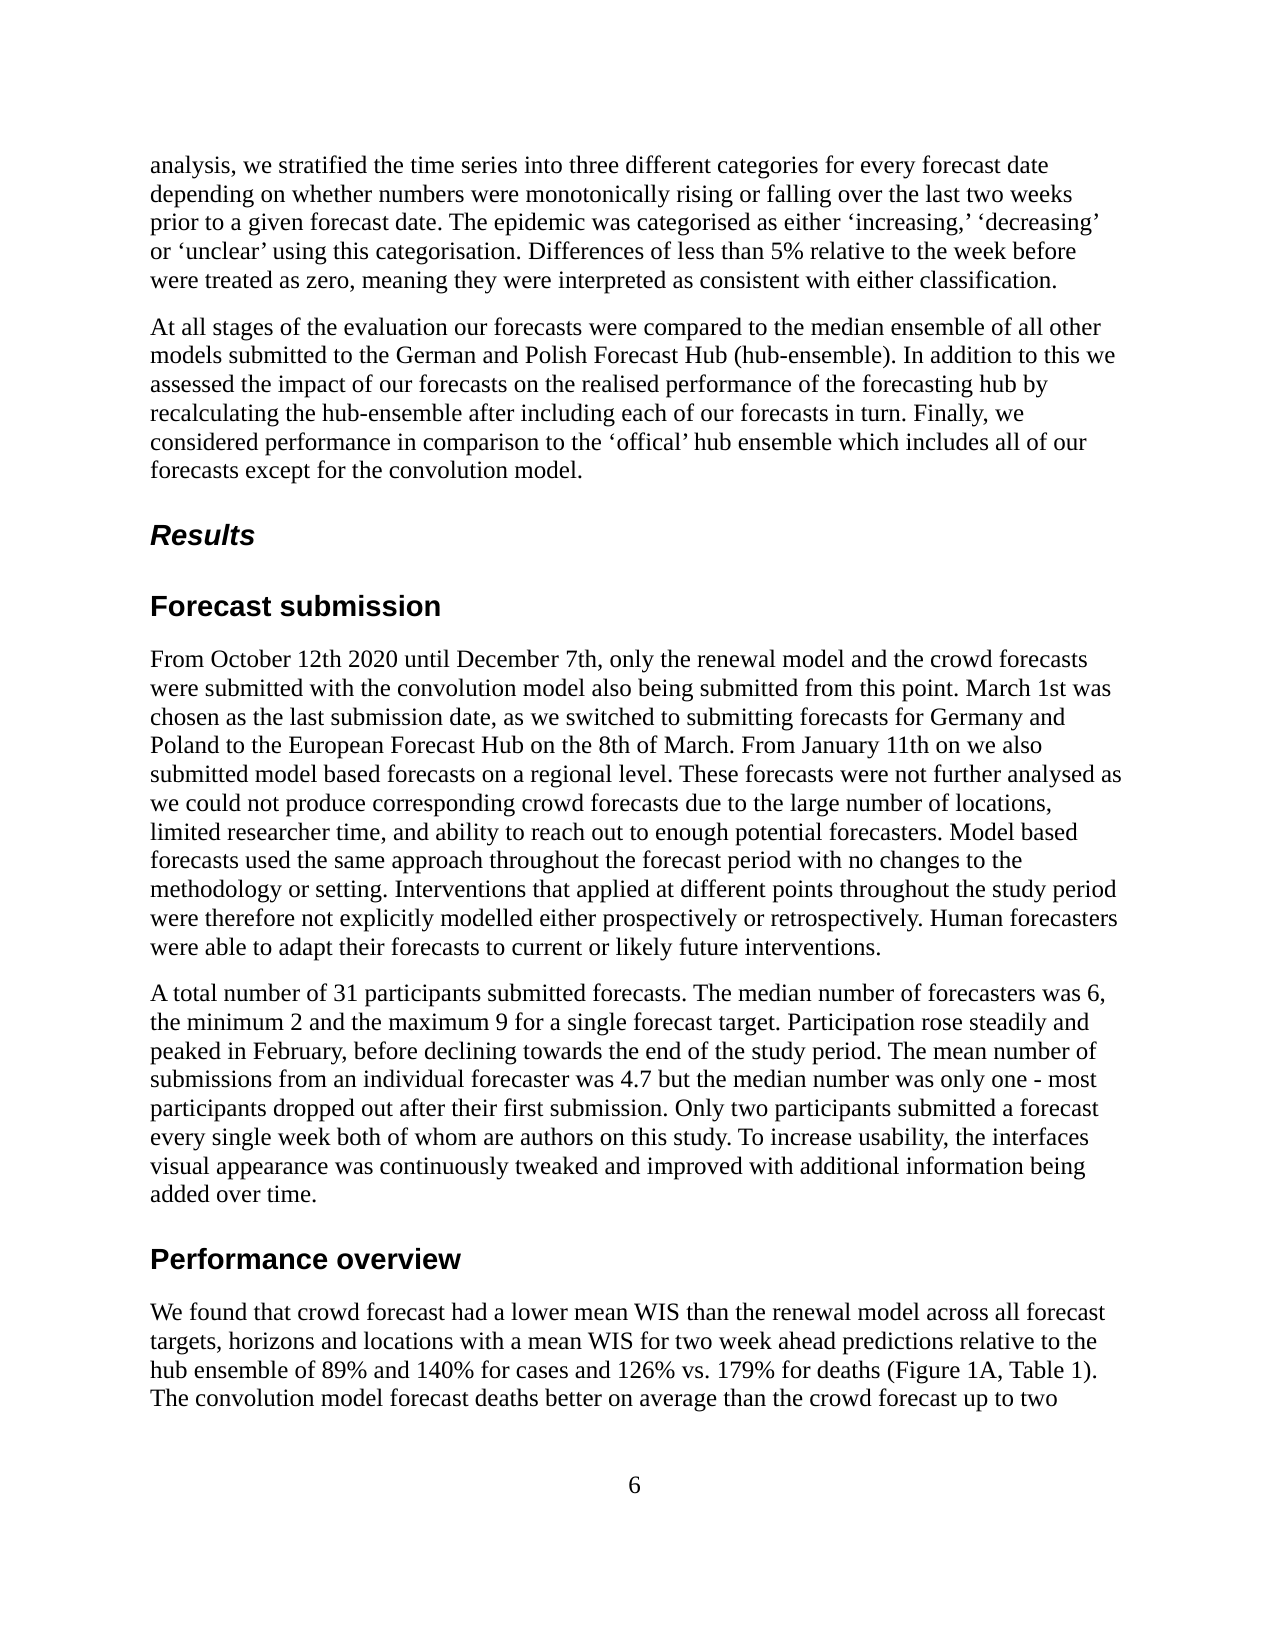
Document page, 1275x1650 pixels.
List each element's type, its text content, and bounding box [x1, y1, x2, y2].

subtitle Forecast submission [150, 589, 1125, 623]
text We found that crowd forecast had a lower mean WIS than the renewal model across all forecast targets, horizons and locations with a mean WIS for two week ahead predictions relative to the hub ensemble of 89% and 140% for cases and 126% vs. 179% for deaths (Figure 1A, Table 1). The convolution model forecast deaths better on average than the crowd forecast up to two [150, 1297, 1125, 1412]
text From October 12th 2020 until December 7th, only the renewal model and the crowd forecasts were submitted with the convolution model also being submitted from this point. March 1st was chosen as the last submission date, as we switched to submitting forecasts for Germany and Poland to the European Forecast Hub on the 8th of March. From January 11th on we also submitted model based forecasts on a regional level. These forecasts were not further analysed as we could not produce corresponding crowd forecasts due to the large number of locations, limited researcher time, and ability to reach out to enough potential forecasters. Model based forecasts used the same approach throughout the forecast period with no changes to the methodology or setting. Interventions that applied at different points throughout the study period were therefore not explicitly modelled either prospectively or retrospectively. Human forecasters were able to adapt their forecasts to current or likely future interventions. [150, 644, 1125, 960]
subtitle Performance overview [150, 1242, 1125, 1276]
text A total number of 31 participants submitted forecasts. The median number of forecasters was 6, the minimum 2 and the maximum 9 for a single forecast target. Participation rose steadily and peaked in February, before declining towards the end of the study period. The mean number of submissions from an individual forecaster was 4.7 but the median number was only one - most participants dropped out after their first submission. Only two participants submitted a forecast every single week both of whom are authors on this study. To increase usability, the interfaces visual appearance was continuously tweaked and improved with additional information being added over time. [150, 978, 1125, 1208]
subtitle Results [150, 518, 1125, 552]
text analysis, we stratified the time series into three different categories for every forecast date depending on whether numbers were monotonically rising or falling over the last two weeks prior to a given forecast date. The epidemic was categorised as either ‘increasing,’ ‘decreasing’ or ‘unclear’ using this categorisation. Differences of less than 5% relative to the week before were treated as zero, meaning they were interpreted as consistent with either classification. [150, 150, 1125, 294]
text At all stages of the evaluation our forecasts were compared to the median ensemble of all other models submitted to the German and Polish Forecast Hub (hub-ensemble). In addition to this we assessed the impact of our forecasts on the realised performance of the forecasting hub by recalculating the hub-ensemble after including each of our forecasts in turn. Finally, we considered performance in comparison to the ‘offical’ hub ensemble which includes all of our forecasts except for the convolution model. [150, 312, 1125, 484]
